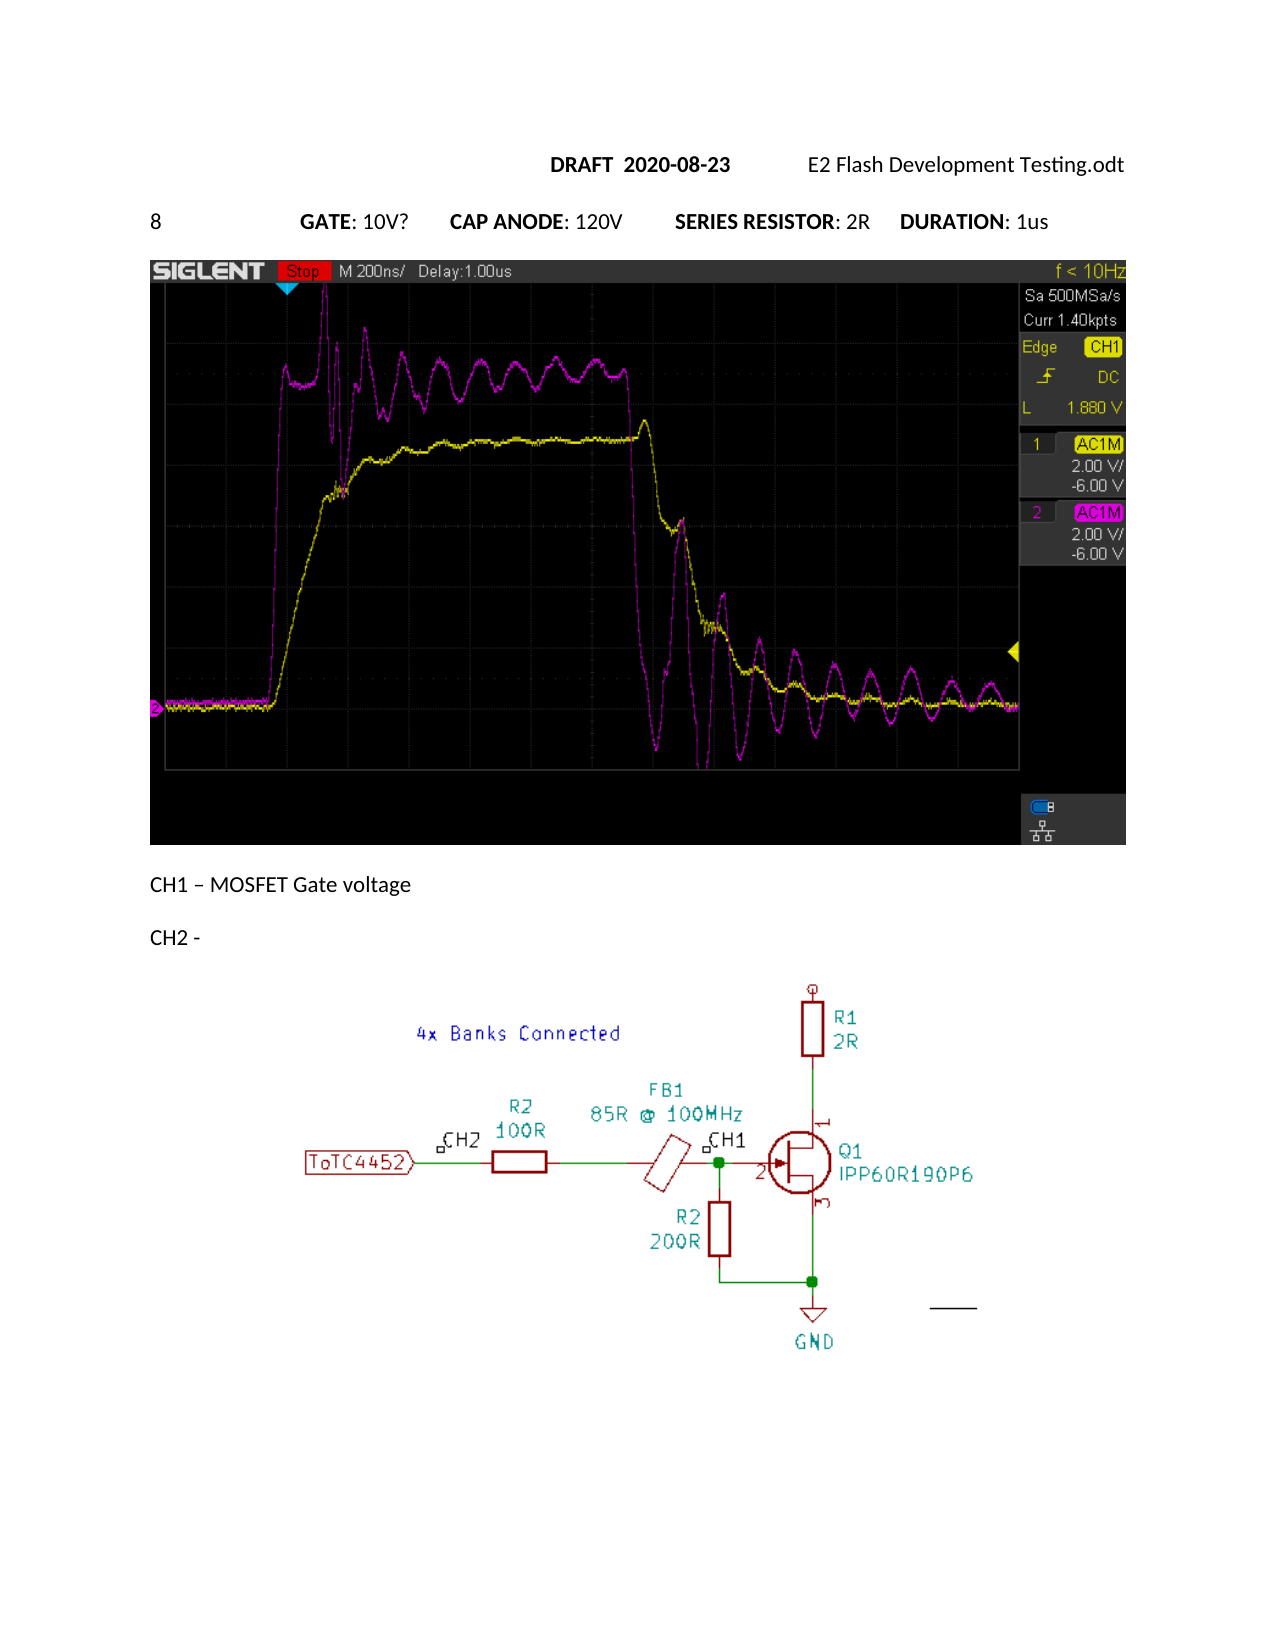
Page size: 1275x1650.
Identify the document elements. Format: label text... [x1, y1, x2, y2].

picture [297, 976, 978, 1367]
text CH2 - [150, 923, 1125, 951]
picture [150, 260, 1126, 845]
text CH1 – MOSFET Gate voltage [150, 870, 1125, 898]
text 8 GATE: 10V? CAP ANODE: 120V SERIES RESISTOR: 2R DURATION: 1us [150, 207, 1125, 236]
